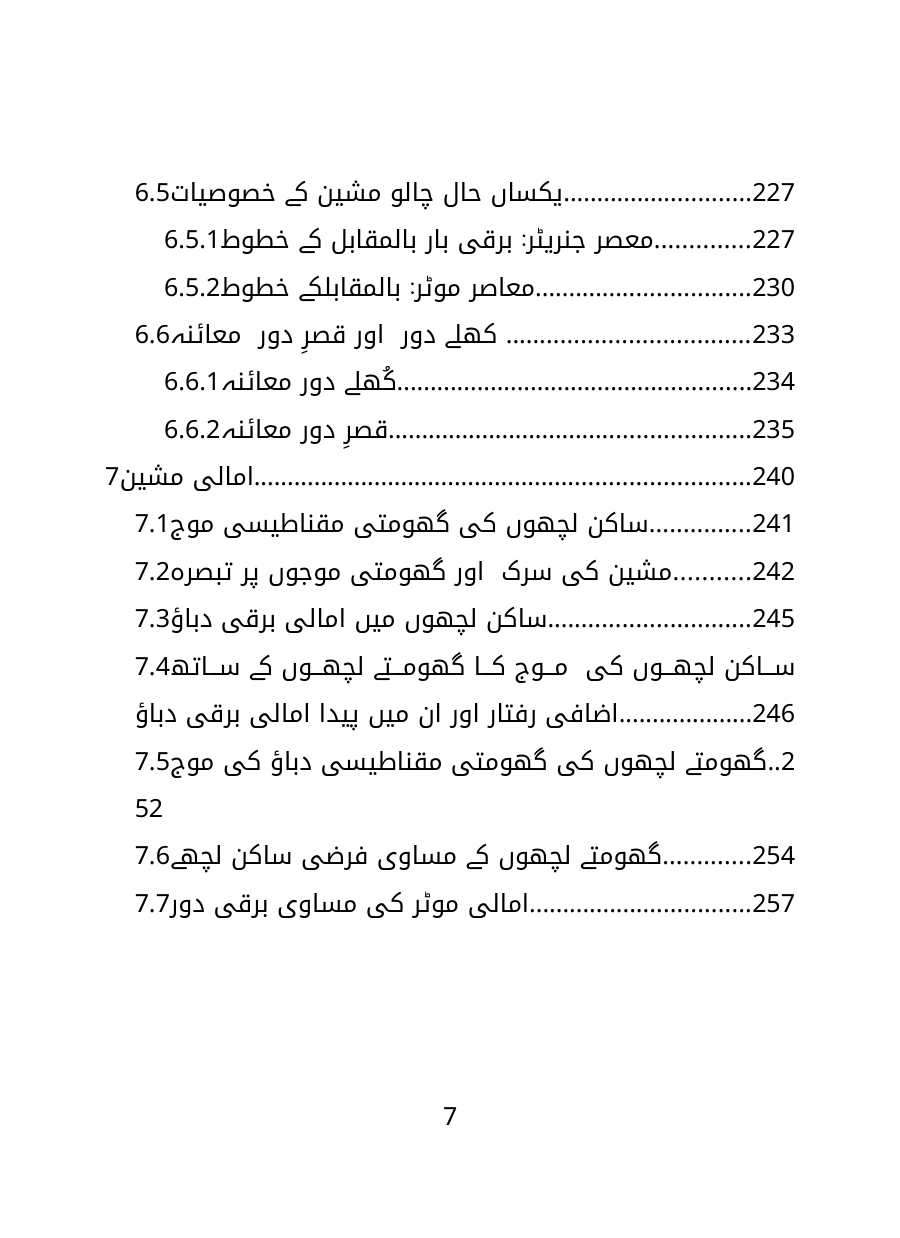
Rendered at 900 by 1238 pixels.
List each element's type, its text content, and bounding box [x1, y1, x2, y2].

text 6.6.2قصرِ دور معائنہ 235 [164, 406, 795, 453]
text 6.6کھلے دور اور قصرِ دور معائنہ 233 [134, 311, 795, 359]
text 6.6.1کُھلے دور معائنہ 234 [164, 359, 795, 406]
text 7.6گھومتے لچھوں کے مساوی فرضی ساکن لچھے 254 [134, 833, 795, 880]
text 7.5گھومتے لچھوں کی گھومتی مقناطیسی دباؤ کی موج 252 [134, 738, 795, 833]
text 7.4ساکن لچھوں کی موج کا گھومتے لچھوں کے ساتھ اضافی رفتار اور ان میں پیدا امالی برقی دباؤ 246 [134, 643, 795, 738]
text 6.5.2معاصر موٹر: بالمقابلکے خطوط 230 [164, 264, 795, 311]
text 7.2مشین کی سرک اور گھومتی موجوں پر تبصرہ 242 [134, 548, 795, 596]
text 7.7امالی موٹر کی مساوی برقی دور 257 [134, 880, 795, 927]
text 7.1ساکن لچھوں کی گھومتی مقناطیسی موج 241 [134, 501, 795, 548]
text 7امالی مشین 240 [105, 453, 795, 501]
text 6.5.1معصر جنریٹر: برقی بار بالمقابل کے خطوط 227 [164, 216, 795, 264]
text 6.5یکساں حال چالو مشین کے خصوصیات 227 [134, 169, 795, 216]
text 7.3ساکن لچھوں میں امالی برقی دباؤ 245 [134, 596, 795, 643]
